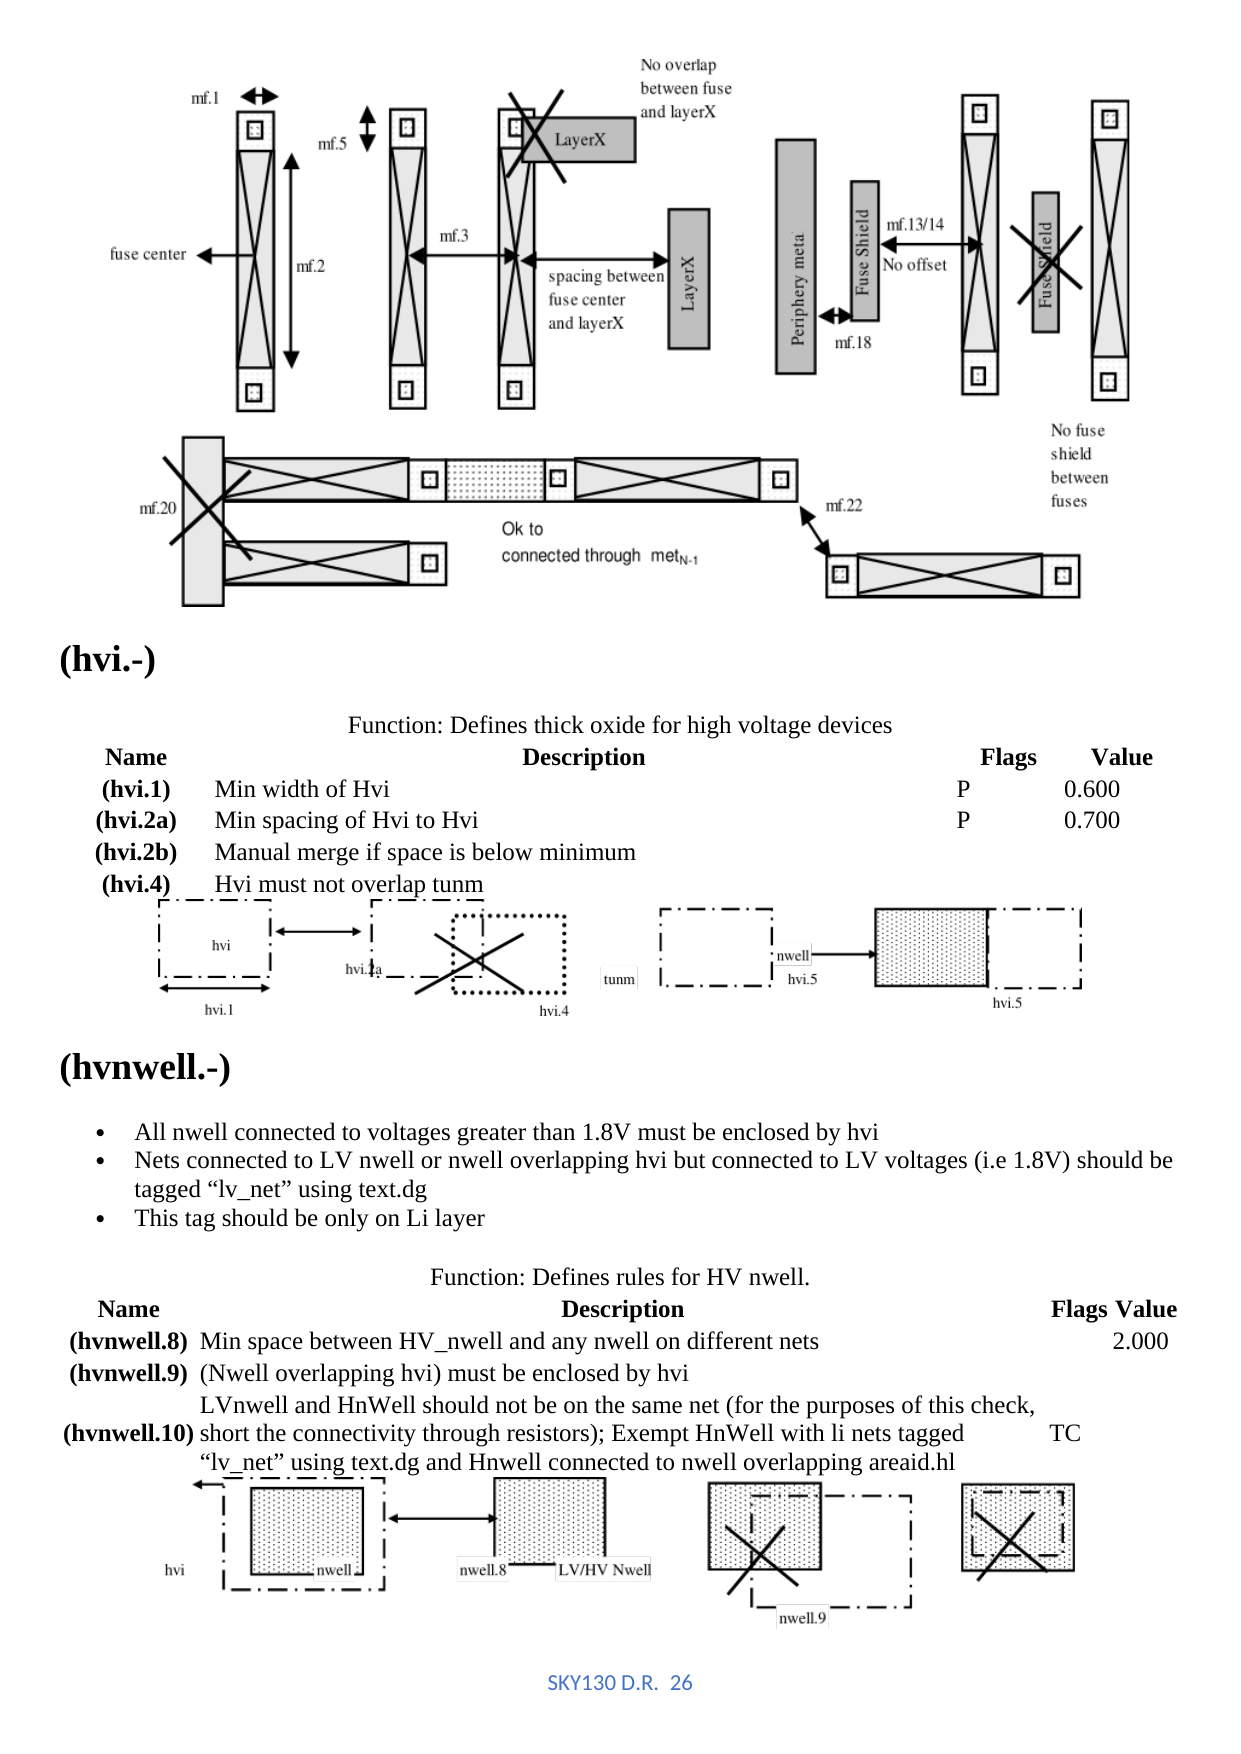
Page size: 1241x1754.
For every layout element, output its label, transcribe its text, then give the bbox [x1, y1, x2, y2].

list This tag should be only on Li layer [97, 1203, 1181, 1232]
list All nwell connected to voltages greater than 1.8V must be enclosed by hvi [97, 1117, 1181, 1145]
table_cell Min spacing of Hvi to Hvi [213, 804, 955, 836]
table_cell Name [59, 1293, 198, 1324]
table_cell Value [1063, 740, 1181, 772]
table_cell Min width of Hvi [213, 772, 955, 804]
table_cell LVnwell and HnWell should not be on the same net (for the purposes of this check, short the connectivity through resistors); Exempt HnWell with li nets tagged “lv_net” using text.dg and Hnwell connected to nwell overlapping areaid.hl [198, 1388, 1048, 1477]
table_cell 0.600 [1063, 772, 1181, 804]
table_header Function: Defines rules for HV nwell. [59, 1261, 1181, 1293]
list Nets connected to LV nwell or nwell overlapping hvi but connected to LV voltages (i.e 1.8V) should be tagged “lv_net” using text.dg [97, 1145, 1181, 1203]
table_cell Flags [1048, 1293, 1111, 1324]
table_cell Flags [955, 740, 1062, 772]
table_cell P [955, 772, 1062, 804]
picture [165, 1477, 1076, 1629]
table_cell Min space between HV_nwell and any nwell on different nets [198, 1325, 1048, 1356]
table_cell [955, 836, 1062, 868]
table_cell (hvi.4) [59, 868, 213, 900]
table_cell (hvi.1) [59, 772, 213, 804]
table_cell Hvi must not overlap tunm [213, 868, 955, 899]
table_cell [1048, 1356, 1111, 1388]
table_cell Description [198, 1293, 1048, 1324]
table_cell [955, 868, 1062, 899]
table_cell [1048, 1325, 1111, 1356]
table_cell [1111, 1356, 1181, 1388]
table_cell [1111, 1388, 1181, 1478]
table_cell Name [59, 740, 213, 772]
table_cell [1063, 836, 1181, 868]
picture [157, 899, 1083, 1016]
table_cell TC [1048, 1388, 1111, 1478]
picture [110, 59, 1130, 607]
table_cell (Nwell overlapping hvi) must be enclosed by hvi [198, 1356, 1048, 1388]
table_cell (hvnwell.9) [59, 1356, 198, 1388]
table_cell Description [213, 740, 955, 772]
table_cell (hvnwell.10) [59, 1388, 198, 1478]
table_cell (hvi.2a) [59, 804, 213, 836]
table_cell 0.700 [1063, 804, 1181, 836]
table_cell (hvnwell.8) [59, 1325, 198, 1356]
table_cell [1063, 868, 1181, 900]
subtitle (hvnwell.-) [59, 1044, 1181, 1087]
table_cell P [955, 804, 1062, 836]
table_cell 2.000 [1111, 1325, 1181, 1356]
table_cell Manual merge if space is below minimum [213, 836, 955, 868]
table_cell (hvi.2b) [59, 836, 213, 868]
table_cell Value [1111, 1293, 1181, 1324]
subtitle (hvi.-) [59, 636, 1181, 679]
table_header Function: Defines thick oxide for high voltage devices [59, 709, 1181, 740]
